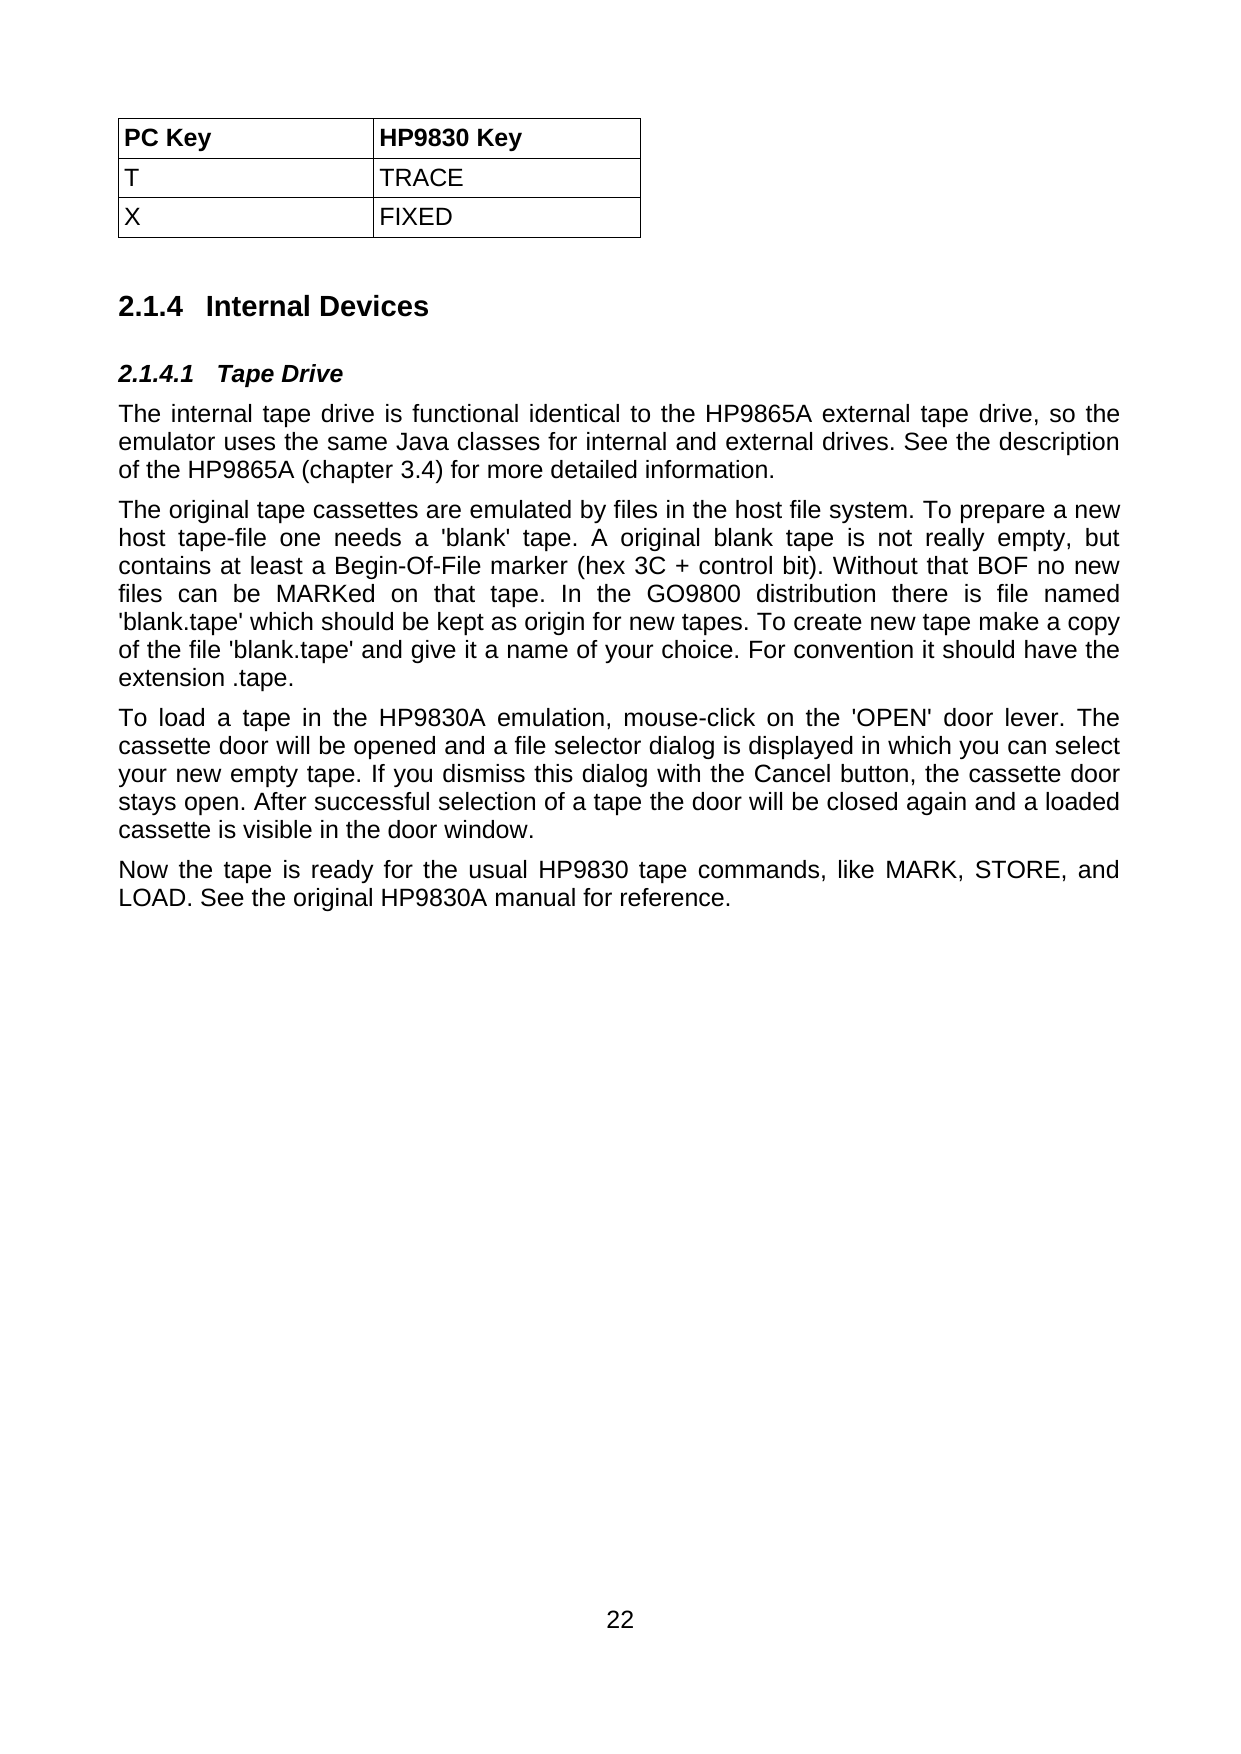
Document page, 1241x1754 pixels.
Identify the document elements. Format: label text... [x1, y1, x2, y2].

text The original tape cassettes are emulated by files in the host file system. To prepare a new host tape-file one needs a 'blank' tape. A original blank tape is not really empty, but contains at least a Begin-Of-File marker (hex 3C + control bit). Without that BOF no new files can be MARKed on that tape. In the GO9800 distribution there is file named 'blank.tape' which should be kept as origin for new tapes. To create new tape make a copy of the file 'blank.tape' and give it a name of your choice. For convention it should have the extension .tape. [118, 496, 1122, 692]
subtitle Internal Devices [118, 289, 1122, 322]
table_cell FIXED [374, 198, 640, 237]
text To load a tape in the HP9830A emulation, mouse-click on the 'OPEN' door lever. The cassette door will be opened and a file selector dialog is displayed in which you can select your new empty tape. If you dismiss this dialog with the Cancel button, the cassette door stays open. After successful selection of a tape the door will be closed again and a loaded cassette is visible in the door window. [118, 704, 1122, 844]
table_cell TRACE [374, 159, 640, 197]
subtitle Tape Drive [118, 360, 1122, 387]
text Now the tape is ready for the usual HP9830 tape commands, like MARK, STORE, and LOAD. See the original HP9830A manual for reference. [118, 856, 1122, 912]
table_cell T [119, 159, 373, 197]
text The internal tape drive is functional identical to the HP9865A external tape drive, so the emulator uses the same Java classes for internal and external drives. See the description of the HP9865A (chapter 3.4) for more detailed information. [118, 400, 1122, 484]
table_header PC Key [119, 119, 373, 158]
table_cell X [119, 198, 373, 237]
table_header HP9830 Key [374, 119, 640, 158]
